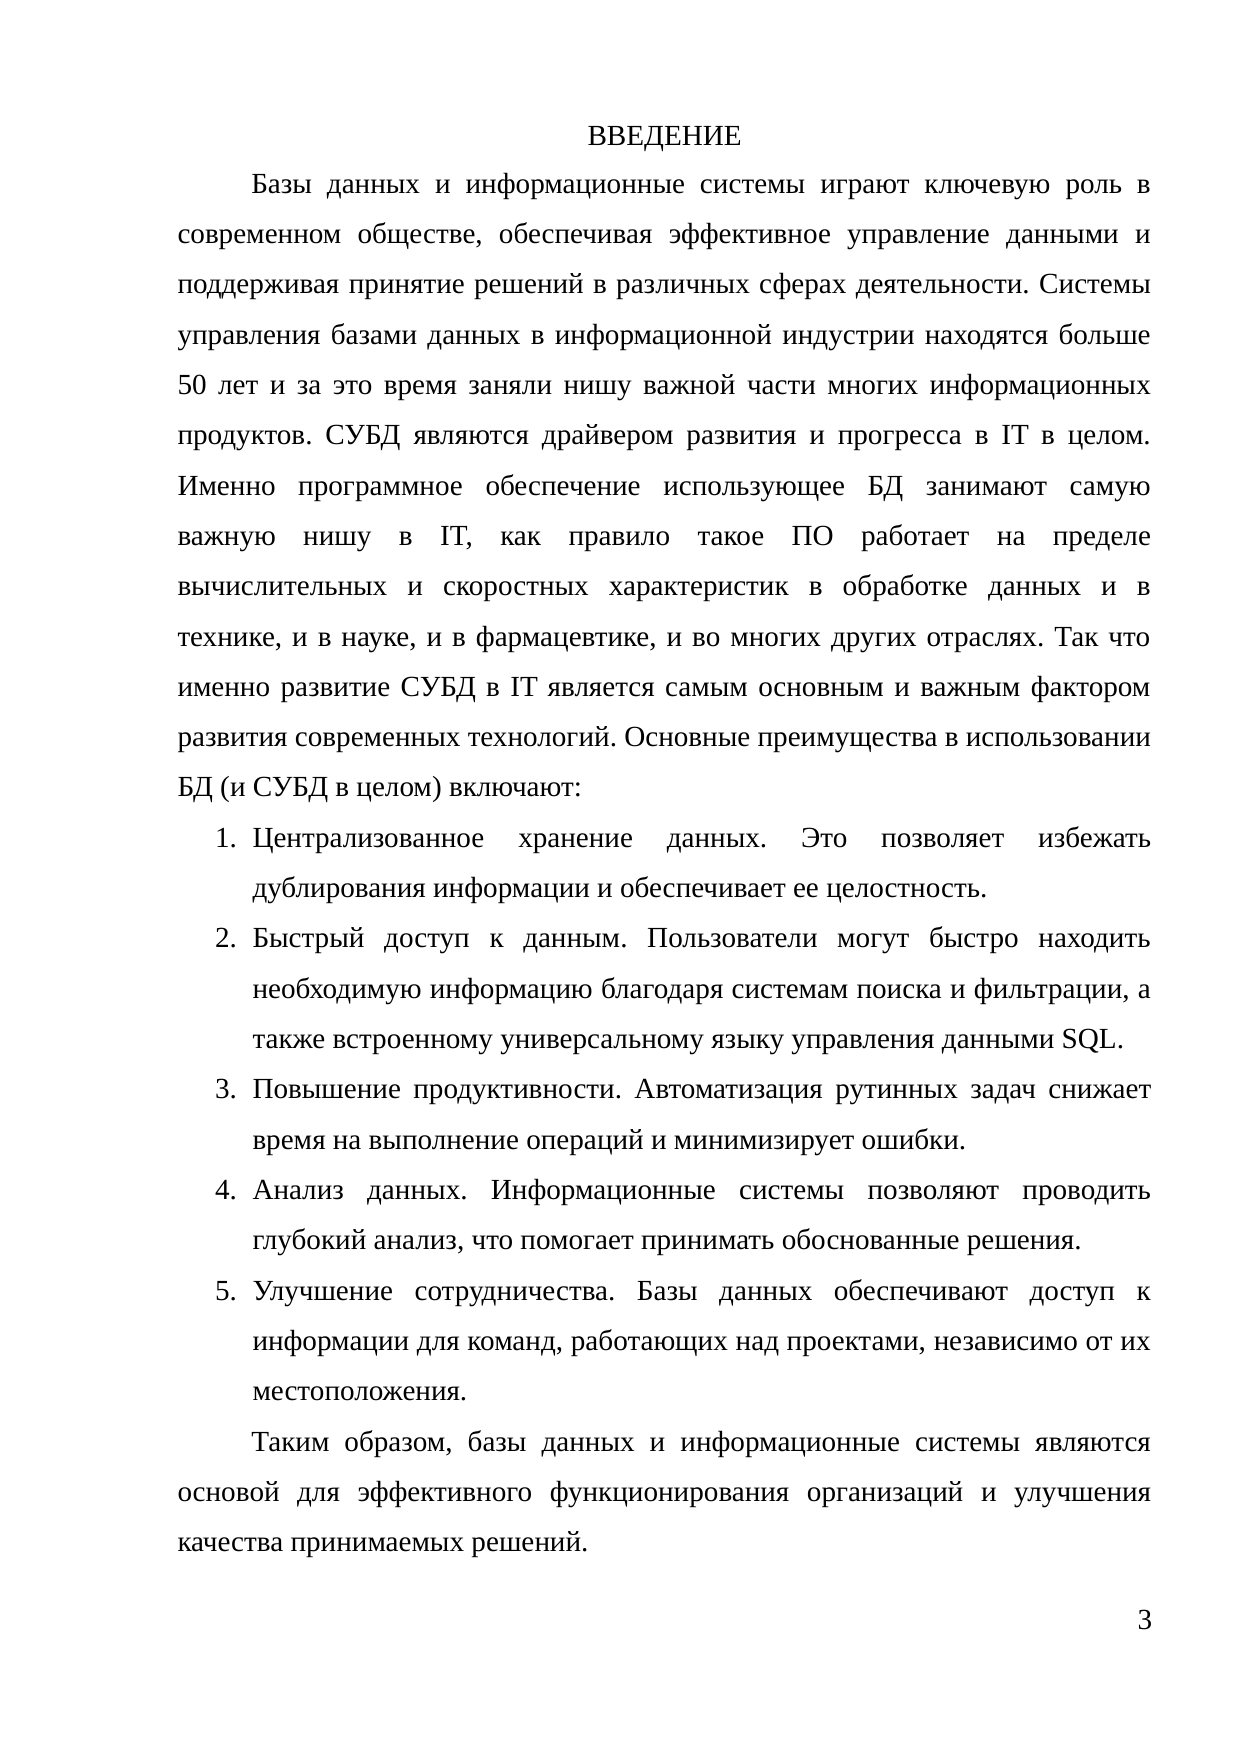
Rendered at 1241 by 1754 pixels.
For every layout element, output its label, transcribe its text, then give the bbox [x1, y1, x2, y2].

list Улучшение сотрудничества. Базы данных обеспечивают доступ к информации для команд, работающих над проектами, независимо от их местоположения. [215, 1273, 1152, 1407]
text Базы данных и информационные системы играют ключевую роль в современном обществе, обеспечивая эффективное управление данными и поддерживая принятие решений в различных сферах деятельности. Системы управления базами данных в информационной индустрии находятся больше 50 лет и за это время заняли нишу важной части многих информационных продуктов. СУБД являются драйвером развития и прогресса в IT в целом. Именно программное обеспечение использующее БД занимают самую важную нишу в IT, как правило такое ПО работает на пределе вычислительных и скоростных характеристик в обработке данных и в технике, и в науке, и в фармацевтике, и во многих других отраслях. Так что именно развитие СУБД в IT является самым основным и важным фактором развития современных технологий. Основные преимущества в использовании БД (и СУБД в целом) включают: [177, 166, 1152, 803]
list Быстрый доступ к данным. Пользователи могут быстро находить необходимую информацию благодаря системам поиска и фильтрации, а также встроенному универсальному языку управления данными SQL. [215, 921, 1152, 1055]
list Анализ данных. Информационные системы позволяют проводить глубокий анализ, что помогает принимать обоснованные решения. [215, 1172, 1152, 1256]
list Централизованное хранение данных. Это позволяет избежать дублирования информации и обеспечивает ее целостность. [215, 820, 1152, 904]
subtitle ВВЕДЕНИЕ [177, 118, 1152, 152]
text Таким образом, базы данных и информационные системы являются основой для эффективного функционирования организаций и улучшения качества принимаемых решений. [177, 1424, 1152, 1558]
list Повышение продуктивности. Автоматизация рутинных задач снижает время на выполнение операций и минимизирует ошибки. [215, 1071, 1152, 1155]
